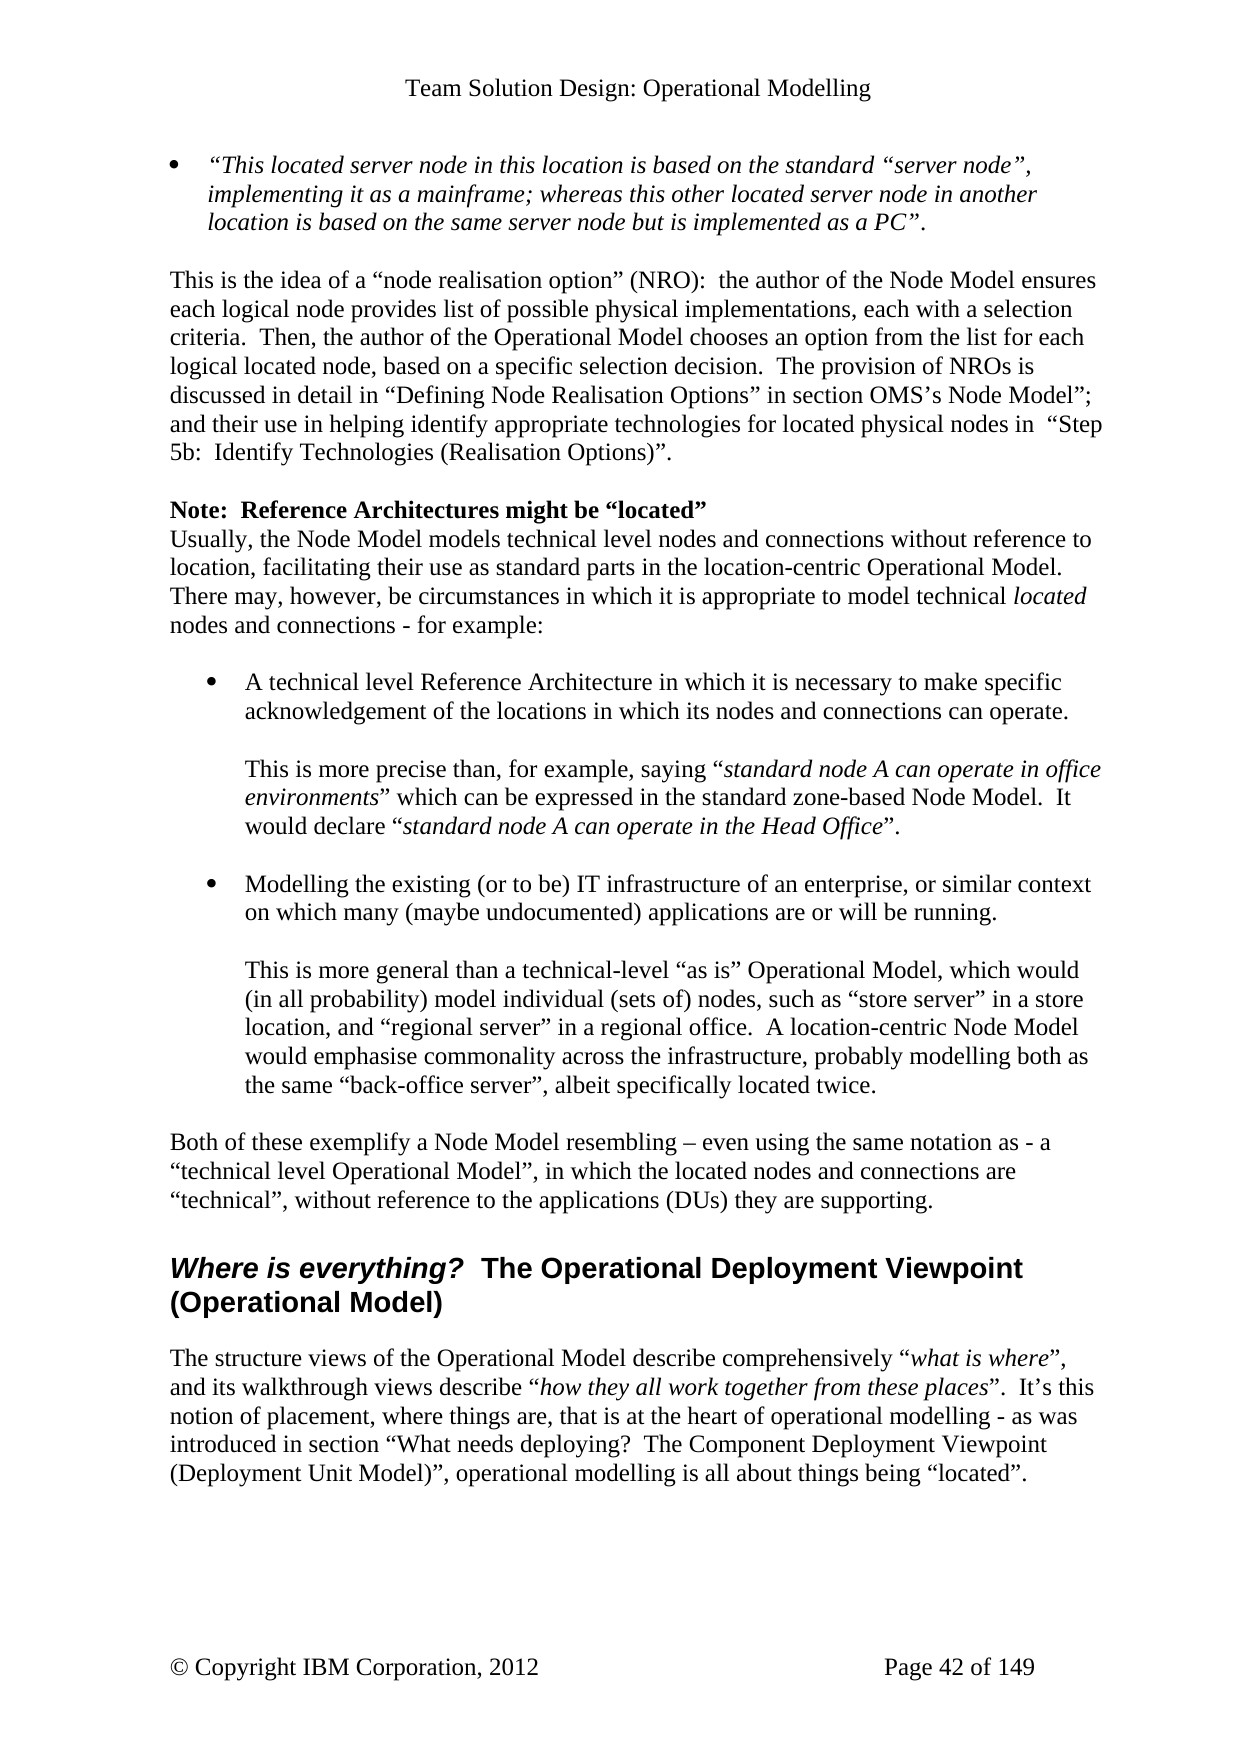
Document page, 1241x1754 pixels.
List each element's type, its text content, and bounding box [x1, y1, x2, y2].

text Usually, the Node Model models technical level nodes and connections without reference to location, facilitating their use as standard parts in the location-centric Operational Model. There may, however, be circumstances in which it is appropriate to model technical located nodes and connections - for example: [169, 524, 1107, 639]
list Modelling the existing (or to be) IT infrastructure of an enterprise, or similar context on which many (maybe undocumented) applications are or will be running. This is more general than a technical-level “as is” Operational Model, which would (in all probability) model individual (sets of) nodes, such as “store server” in a store location, and “regional server” in a regional office. A location-centric Node Model would emphasise commonality across the infrastructure, probably modelling both as the same “back-office server”, albeit specifically located twice. [207, 869, 1107, 1099]
text Note: Reference Architectures might be “located” [169, 495, 1107, 524]
list A technical level Reference Architecture in which it is necessary to make specific acknowledgement of the locations in which its nodes and connections can operate. This is more precise than, for example, saying “standard node A can operate in office environments” which can be expressed in the standard zone-based Node Model. It would declare “standard node A can operate in the Head Office”. [207, 667, 1107, 869]
list “This located server node in this location is based on the standard “server node”, implementing it as a mainframe; whereas this other located server node in another location is based on the same server node but is implemented as a PC”. [169, 150, 1107, 236]
text The structure views of the Operational Model describe comprehensively “what is where”, and its walkthrough views describe “how they all work together from these places”. It’s this notion of placement, where things are, that is at the heart of operational modelling - as was introduced in section “What needs deploying? The Component Deployment Viewpoint (Deployment Unit Model)”, operational modelling is all about things being “located”. [169, 1343, 1107, 1487]
text Both of these exemplify a Node Model resembling – even using the same notation as - a “technical level Operational Model”, in which the located nodes and connections are “technical”, without reference to the applications (DUs) they are supporting. [169, 1127, 1107, 1214]
subtitle Where is everything? The Operational Deployment Viewpoint (Operational Model) [169, 1251, 1107, 1318]
text This is the idea of a “node realisation option” (NRO): the author of the Node Model ensures each logical node provides list of possible physical implementations, each with a selection criteria. Then, the author of the Operational Model chooses an option from the list for each logical located node, based on a specific selection decision. The provision of NROs is discussed in detail in “Defining Node Realisation Options” in section OMS’s Node Model”; and their use in helping identify appropriate technologies for located physical nodes in “Step 5b: Identify Technologies (Realisation Options)”. [169, 265, 1107, 466]
